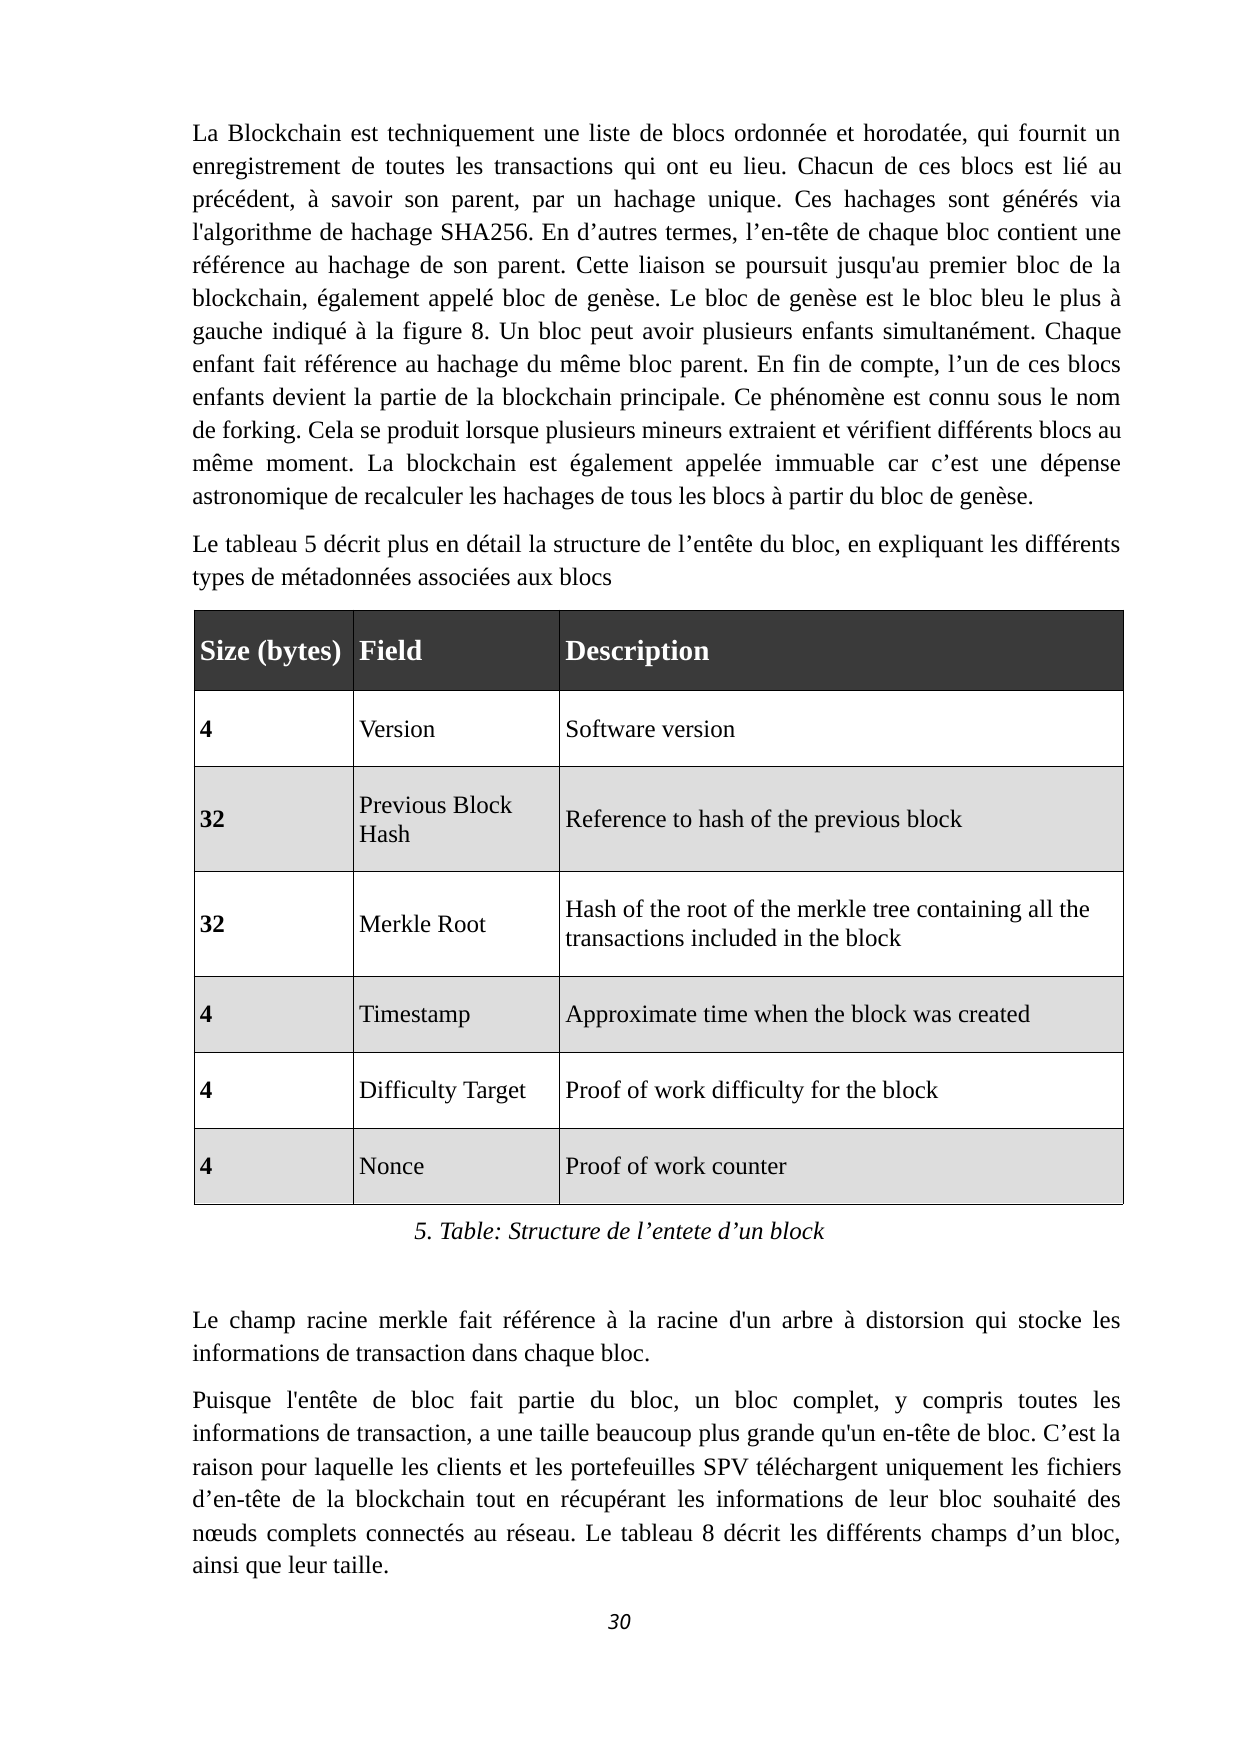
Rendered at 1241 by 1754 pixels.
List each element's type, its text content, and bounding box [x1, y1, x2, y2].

text 5. Table: Structure de l’entete d’un block [118, 1216, 1122, 1245]
table_cell 4 [195, 977, 353, 1052]
table_cell 4 [195, 1053, 353, 1127]
table_cell Reference to hash of the previous block [560, 767, 1123, 871]
table_cell Approximate time when the block was created [560, 977, 1123, 1052]
text Puisque l'entête de bloc fait partie du bloc, un bloc complet, y compris toutes les informations de transaction, a une taille beaucoup plus grande qu'un en-tête de bloc. C’est la raison pour laquelle les clients et les portefeuilles SPV téléchargent uniquement les fichiers d’en-tête de la blockchain tout en récupérant les informations de leur bloc souhaité des nœuds complets connectés au réseau. Le tableau 8 décrit les différents champs d’un bloc, ainsi que leur taille. [118, 1386, 1122, 1579]
table_cell Previous Block Hash [354, 767, 559, 871]
table_cell Proof of work counter [560, 1129, 1123, 1203]
table_cell 32 [195, 767, 353, 871]
table_cell Version [354, 691, 559, 766]
table_cell 4 [195, 1129, 353, 1203]
table_header Size (bytes) [195, 611, 353, 690]
table_cell Merkle Root [354, 872, 559, 976]
table_cell Nonce [354, 1129, 559, 1203]
text Le champ racine merkle fait référence à la racine d'un arbre à distorsion qui stocke les informations de transaction dans chaque bloc. [118, 1305, 1122, 1367]
table_cell 32 [195, 872, 353, 976]
table_header Description [560, 611, 1123, 690]
table_cell Hash of the root of the merkle tree containing all the transactions included in the block [560, 872, 1123, 976]
table_header Field [354, 611, 559, 690]
table_cell Difficulty Target [354, 1053, 559, 1127]
table_cell Timestamp [354, 977, 559, 1052]
text Le tableau 5 décrit plus en détail la structure de l’entête du bloc, en expliquant les différents types de métadonnées associées aux blocs [118, 529, 1122, 591]
table_cell Proof of work difficulty for the block [560, 1053, 1123, 1127]
text La Blockchain est techniquement une liste de blocs ordonnée et horodatée, qui fournit un enregistrement de toutes les transactions qui ont eu lieu. Chacun de ces blocs est lié au précédent, à savoir son parent, par un hachage unique. Ces hachages sont générés via l'algorithme de hachage SHA256. En d’autres termes, l’en-tête de chaque bloc contient une référence au hachage de son parent. Cette liaison se poursuit jusqu'au premier bloc de la blockchain, également appelé bloc de genèse. Le bloc de genèse est le bloc bleu le plus à gauche indiqué à la figure 8. Un bloc peut avoir plusieurs enfants simultanément. Chaque enfant fait référence au hachage du même bloc parent. En fin de compte, l’un de ces blocs enfants devient la partie de la blockchain principale. Ce phénomène est connu sous le nom de forking. Cela se produit lorsque plusieurs mineurs extraient et vérifient différents blocs au même moment. La blockchain est également appelée immuable car c’est une dépense astronomique de recalculer les hachages de tous les blocs à partir du bloc de genèse. [118, 118, 1122, 510]
table_cell Software version [560, 691, 1123, 766]
table_cell 4 [195, 691, 353, 766]
